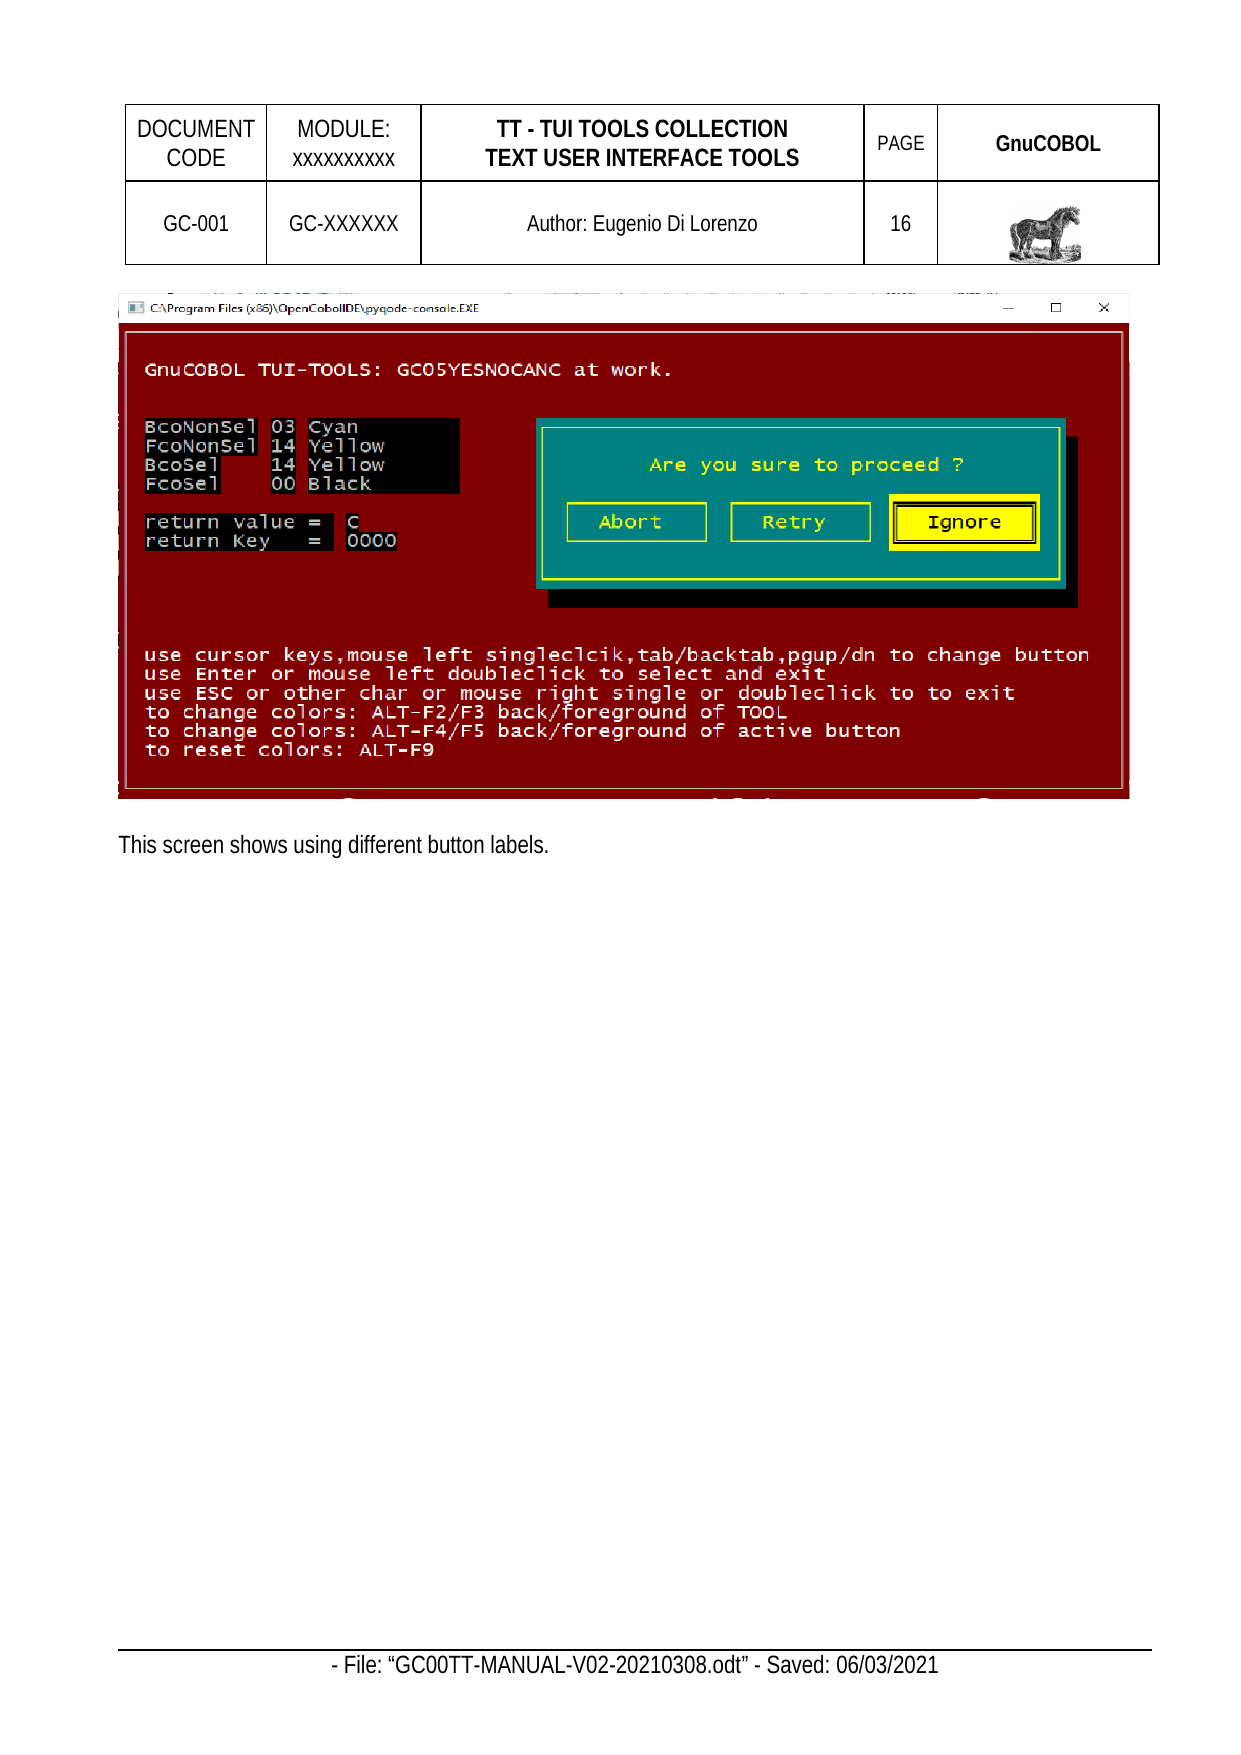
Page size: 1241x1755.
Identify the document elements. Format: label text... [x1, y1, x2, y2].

text This screen shows using different button labels. [118, 829, 1152, 858]
